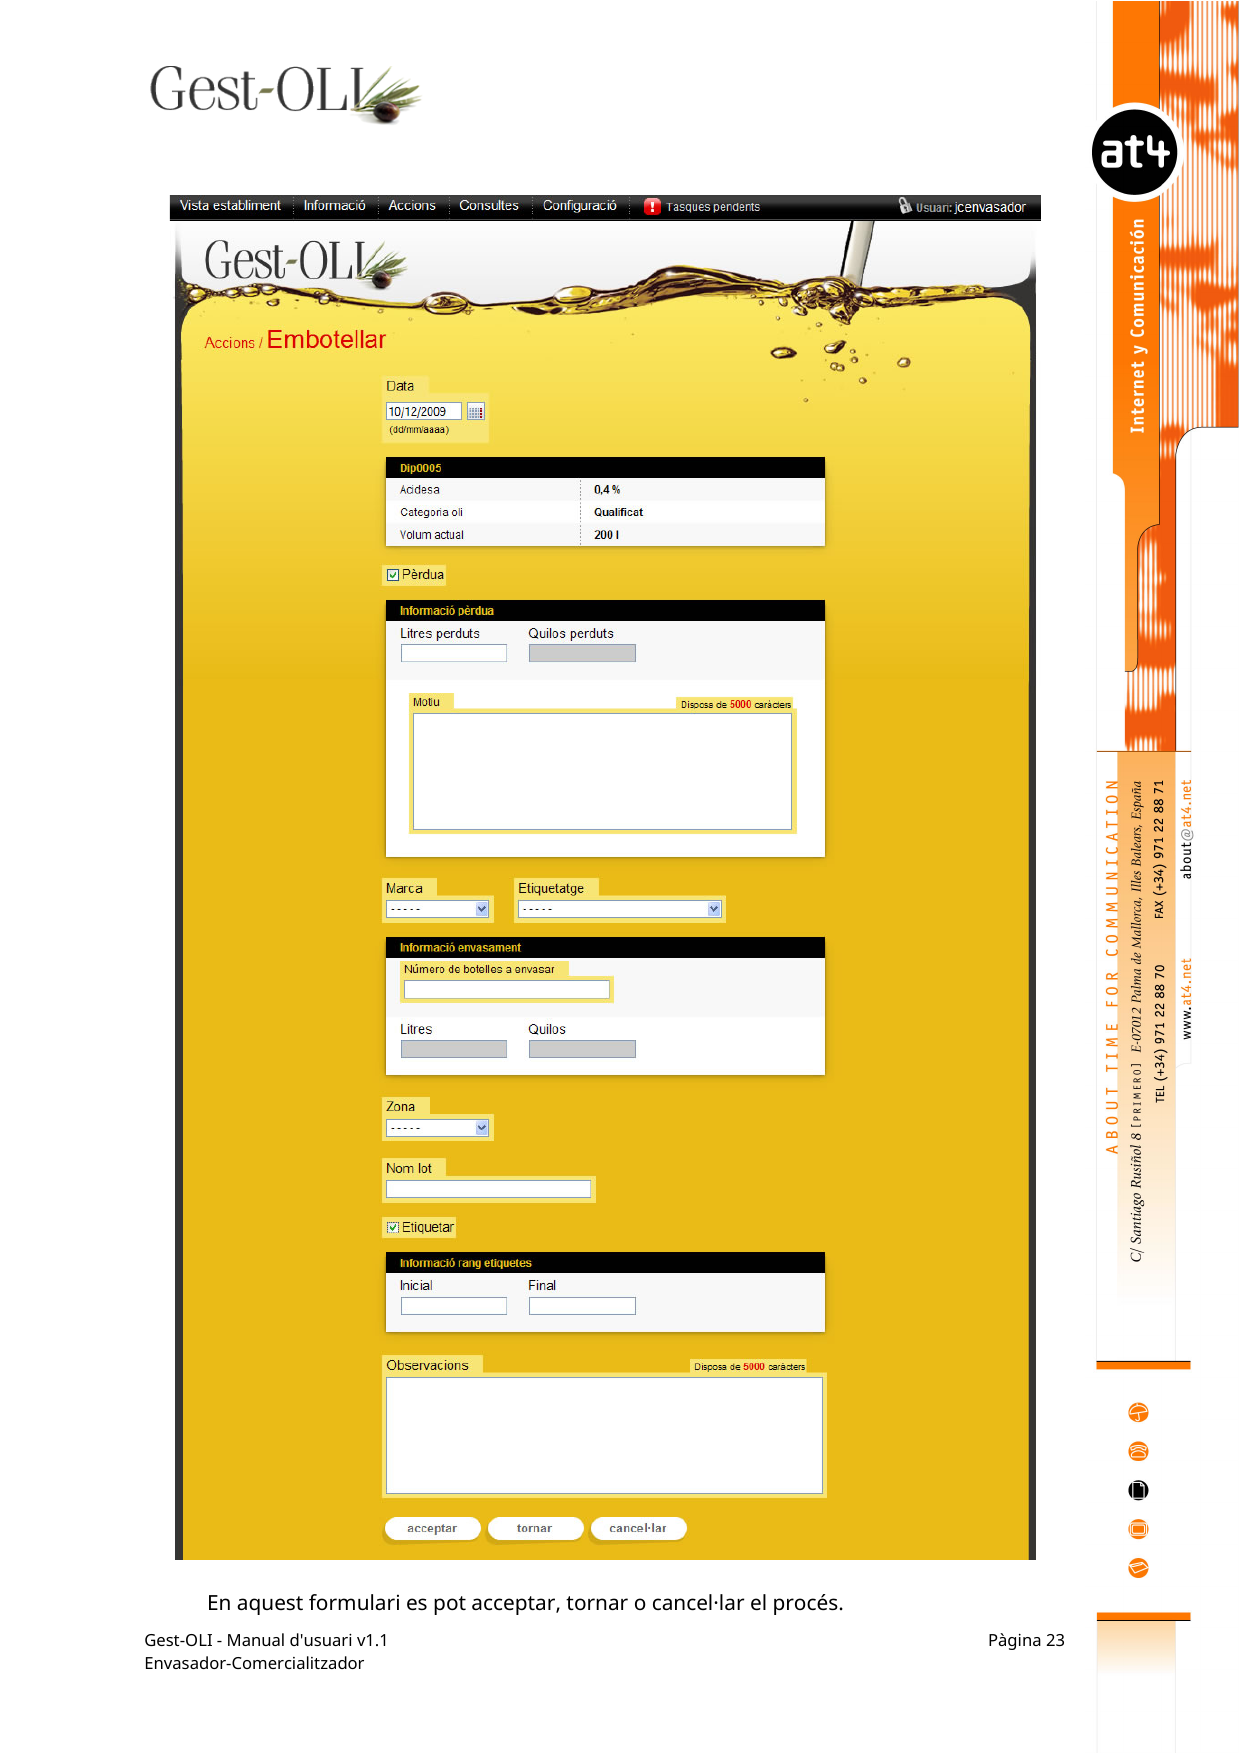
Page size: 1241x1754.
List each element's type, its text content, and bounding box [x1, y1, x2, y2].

picture [169, 195, 1041, 1560]
picture [1085, 1, 1239, 1753]
text En aquest formulari es pot acceptar, tornar o cancel·lar el procés. [207, 1588, 1078, 1616]
picture [149, 66, 423, 126]
